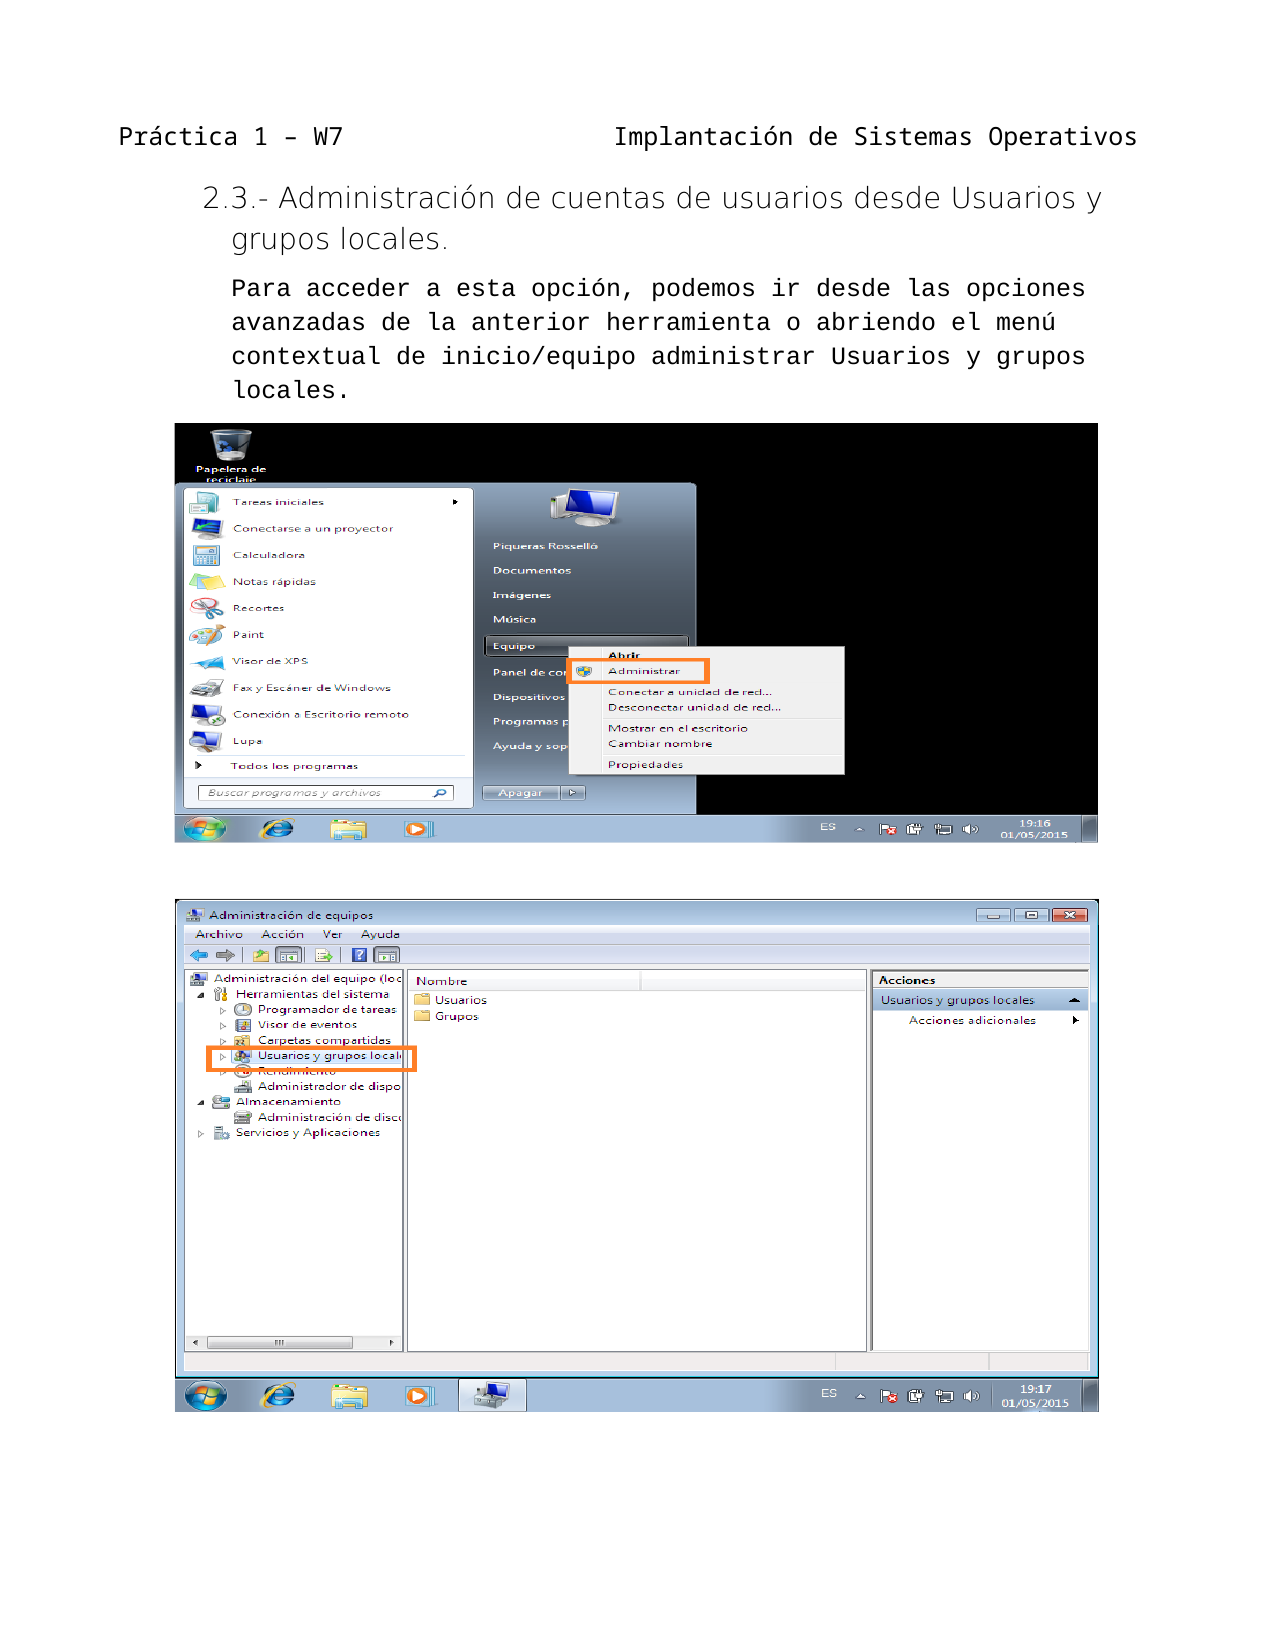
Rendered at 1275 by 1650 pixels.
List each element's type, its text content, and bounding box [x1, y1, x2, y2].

list Administración de cuentas de usuarios desde Usuarios y grupos locales. [193, 182, 1157, 256]
text Para acceder a esta opción, podemos ir desde las opciones avanzadas de la anterior herramienta o abriendo el menú contextual de inicio/equipo administrar Usuarios y grupos locales. [231, 276, 1157, 406]
picture [174, 423, 1101, 847]
picture [174, 898, 1101, 1417]
